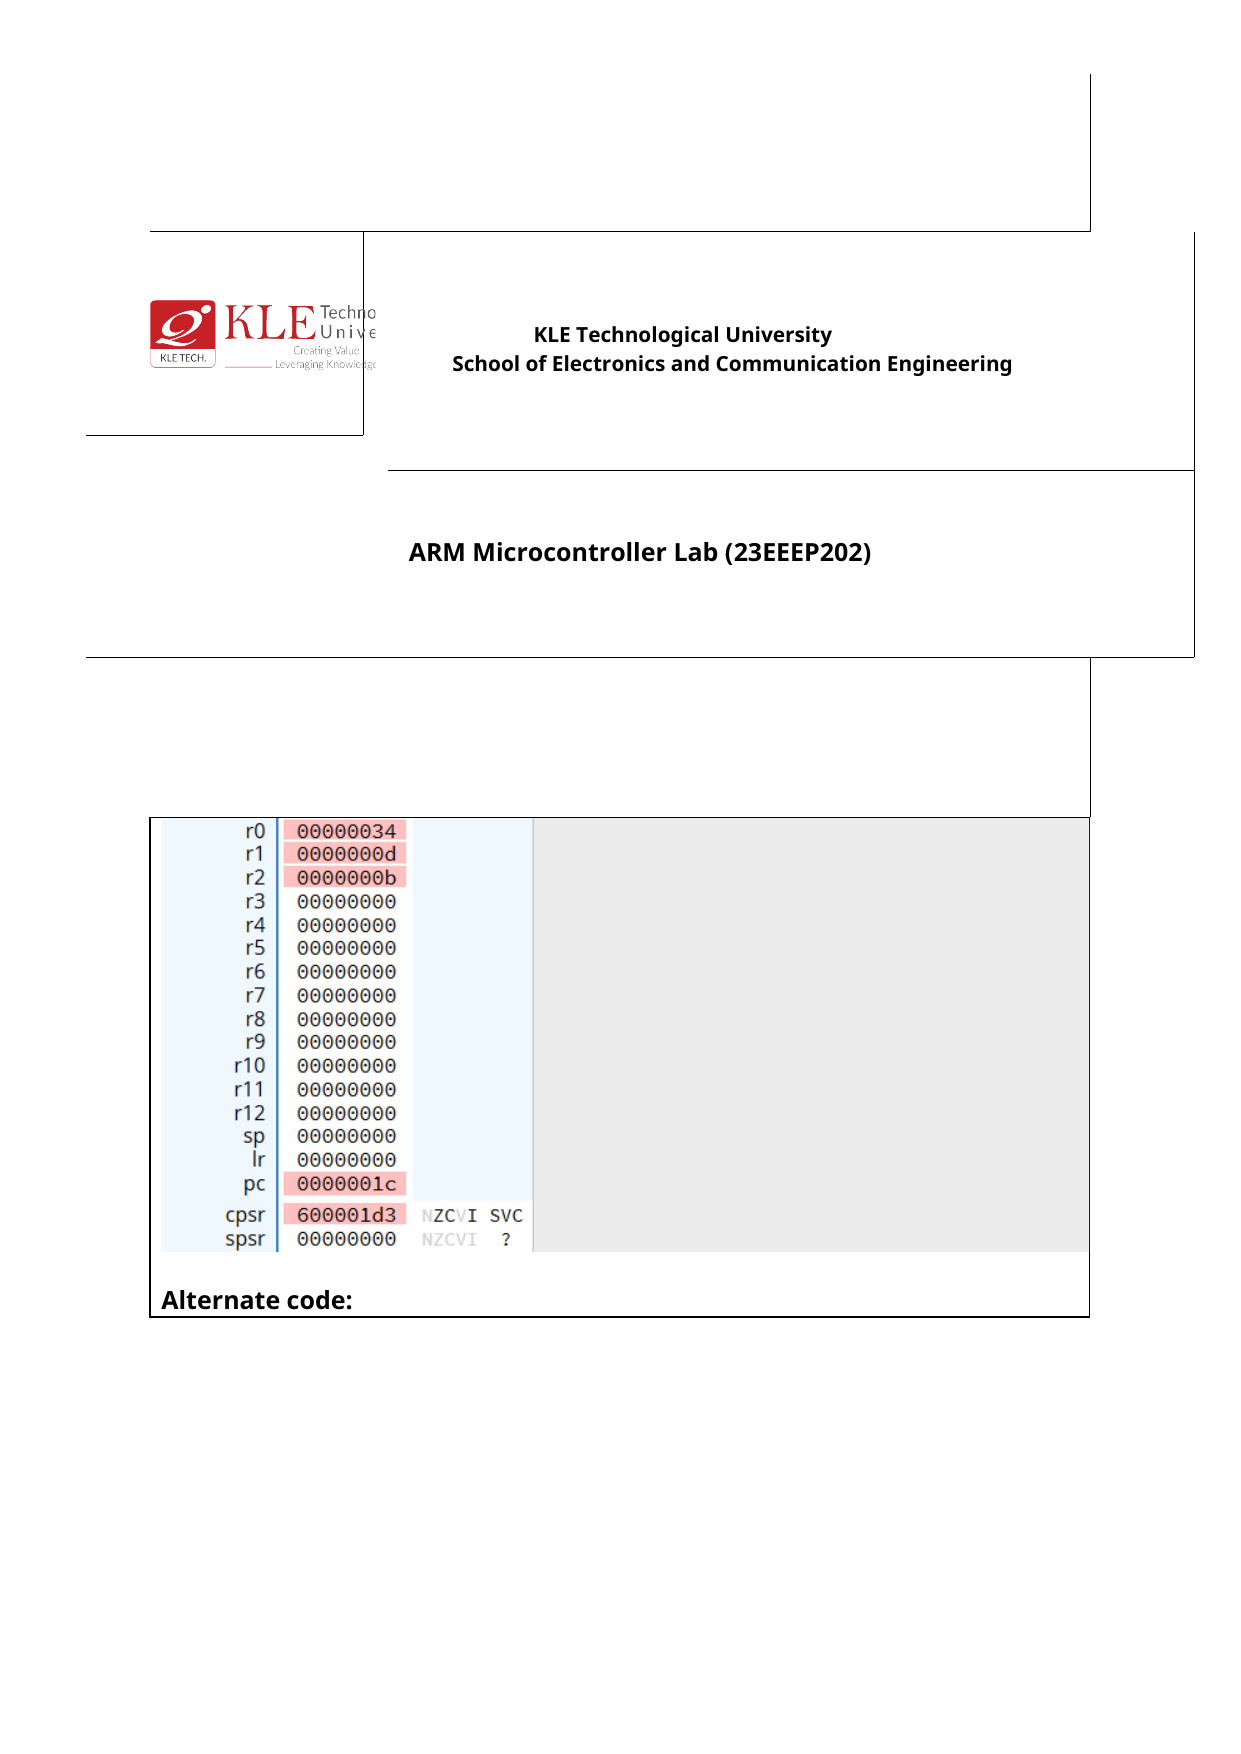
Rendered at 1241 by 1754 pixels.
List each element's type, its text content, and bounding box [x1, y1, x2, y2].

table_cell Alternate code: [151, 818, 1089, 1316]
